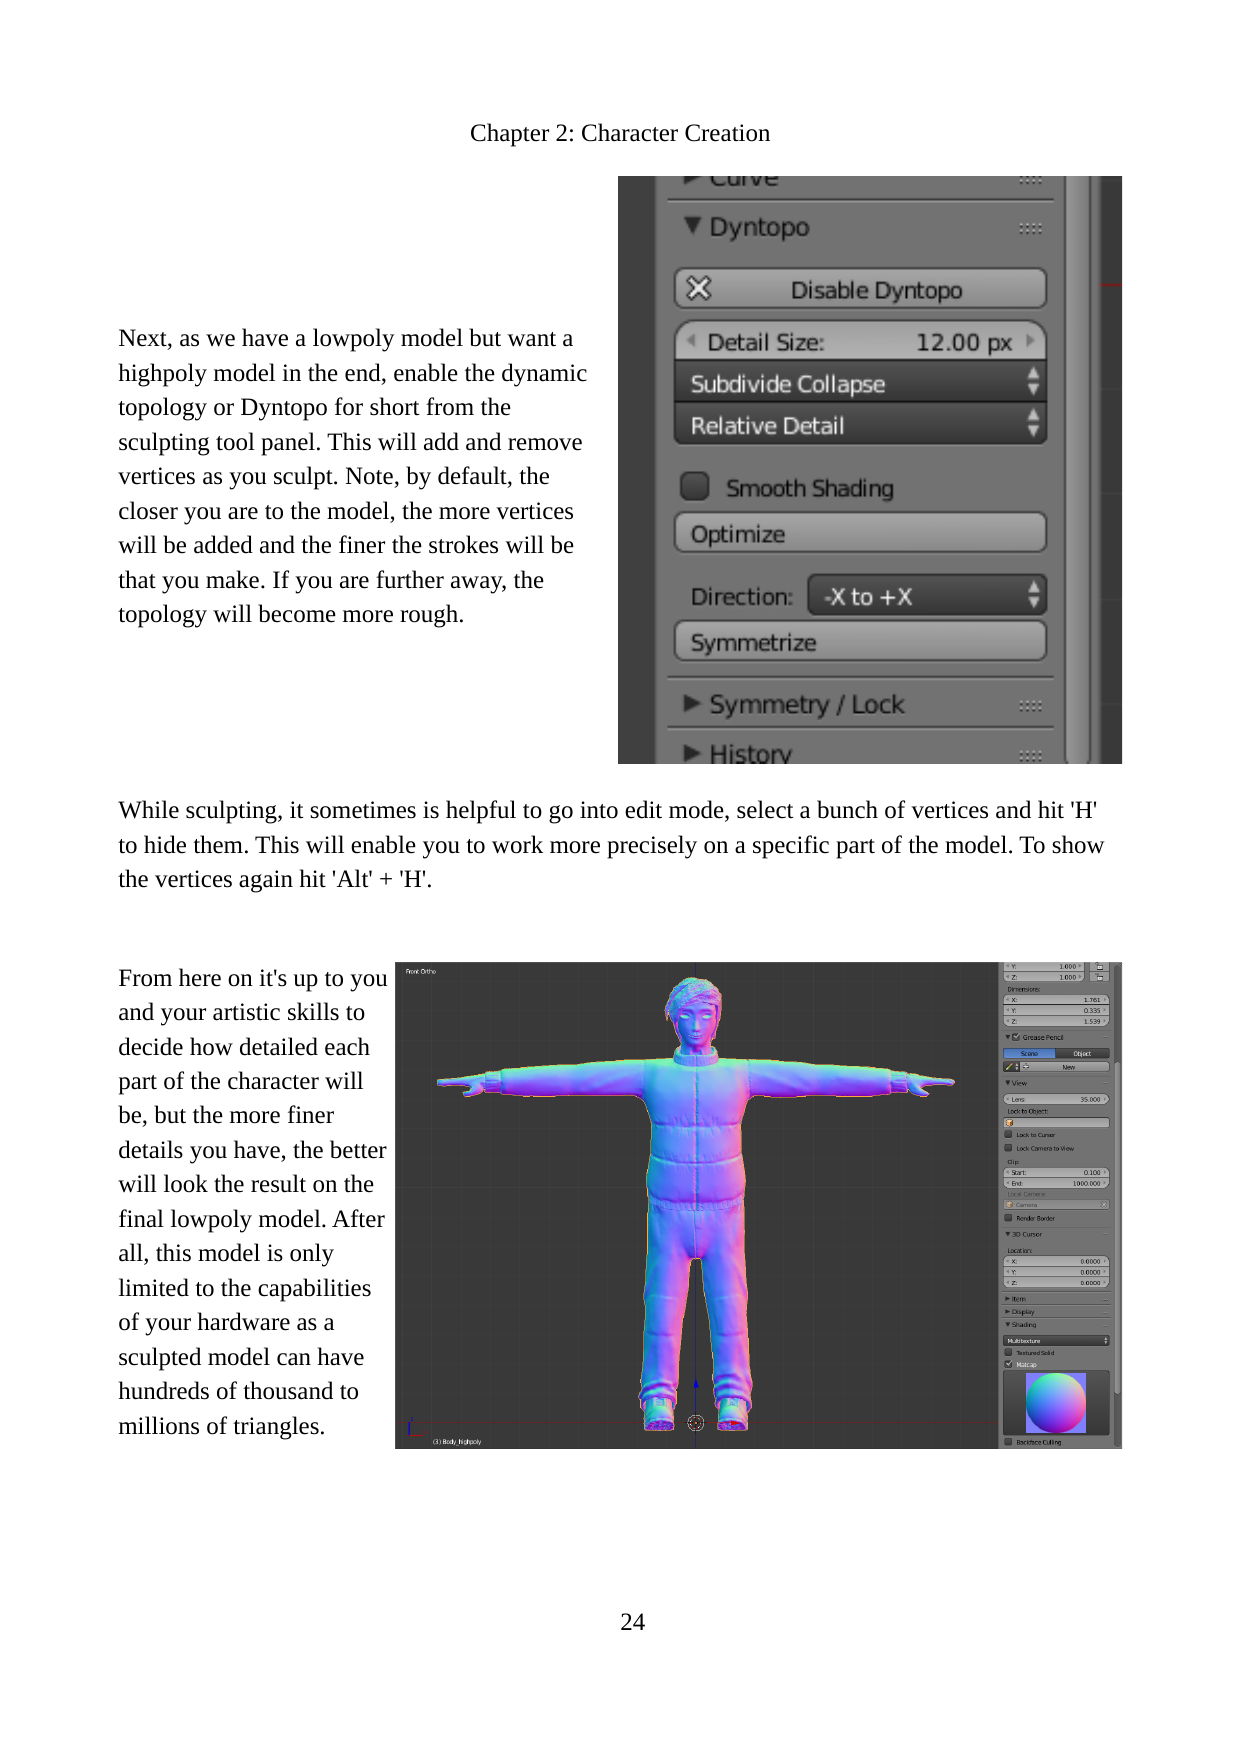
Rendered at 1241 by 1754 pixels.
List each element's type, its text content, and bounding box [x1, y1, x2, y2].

text From here on it's up to you and your artistic skills to decide how detailed each part of the character will be, but the more finer details you have, the better will look the result on the final lowpoly model. After all, this model is only limited to the capabilities of your hardware as a sculpted model can have hundreds of thousand to millions of triangles. [118, 963, 395, 1440]
picture [395, 962, 1123, 1449]
text While sculpting, it sometimes is helpful to go into edit mode, select a bunch of vertices and hit 'H' to hide them. This will enable you to work more precisely on a specific part of the model. To show the vertices again hit 'Alt' + 'H'. [118, 796, 1122, 893]
text Next, as we have a lowpoly model but want a highpoly model in the end, enable the dynamic topology or Dyntopo for short from the sculpting tool panel. This will add and remove vertices as you sculpt. Note, by default, the closer you are to the model, the more vertices will be added and the finer the strokes will be that you make. If you are further away, the topology will become more rough. [118, 323, 618, 628]
picture [618, 176, 1123, 764]
